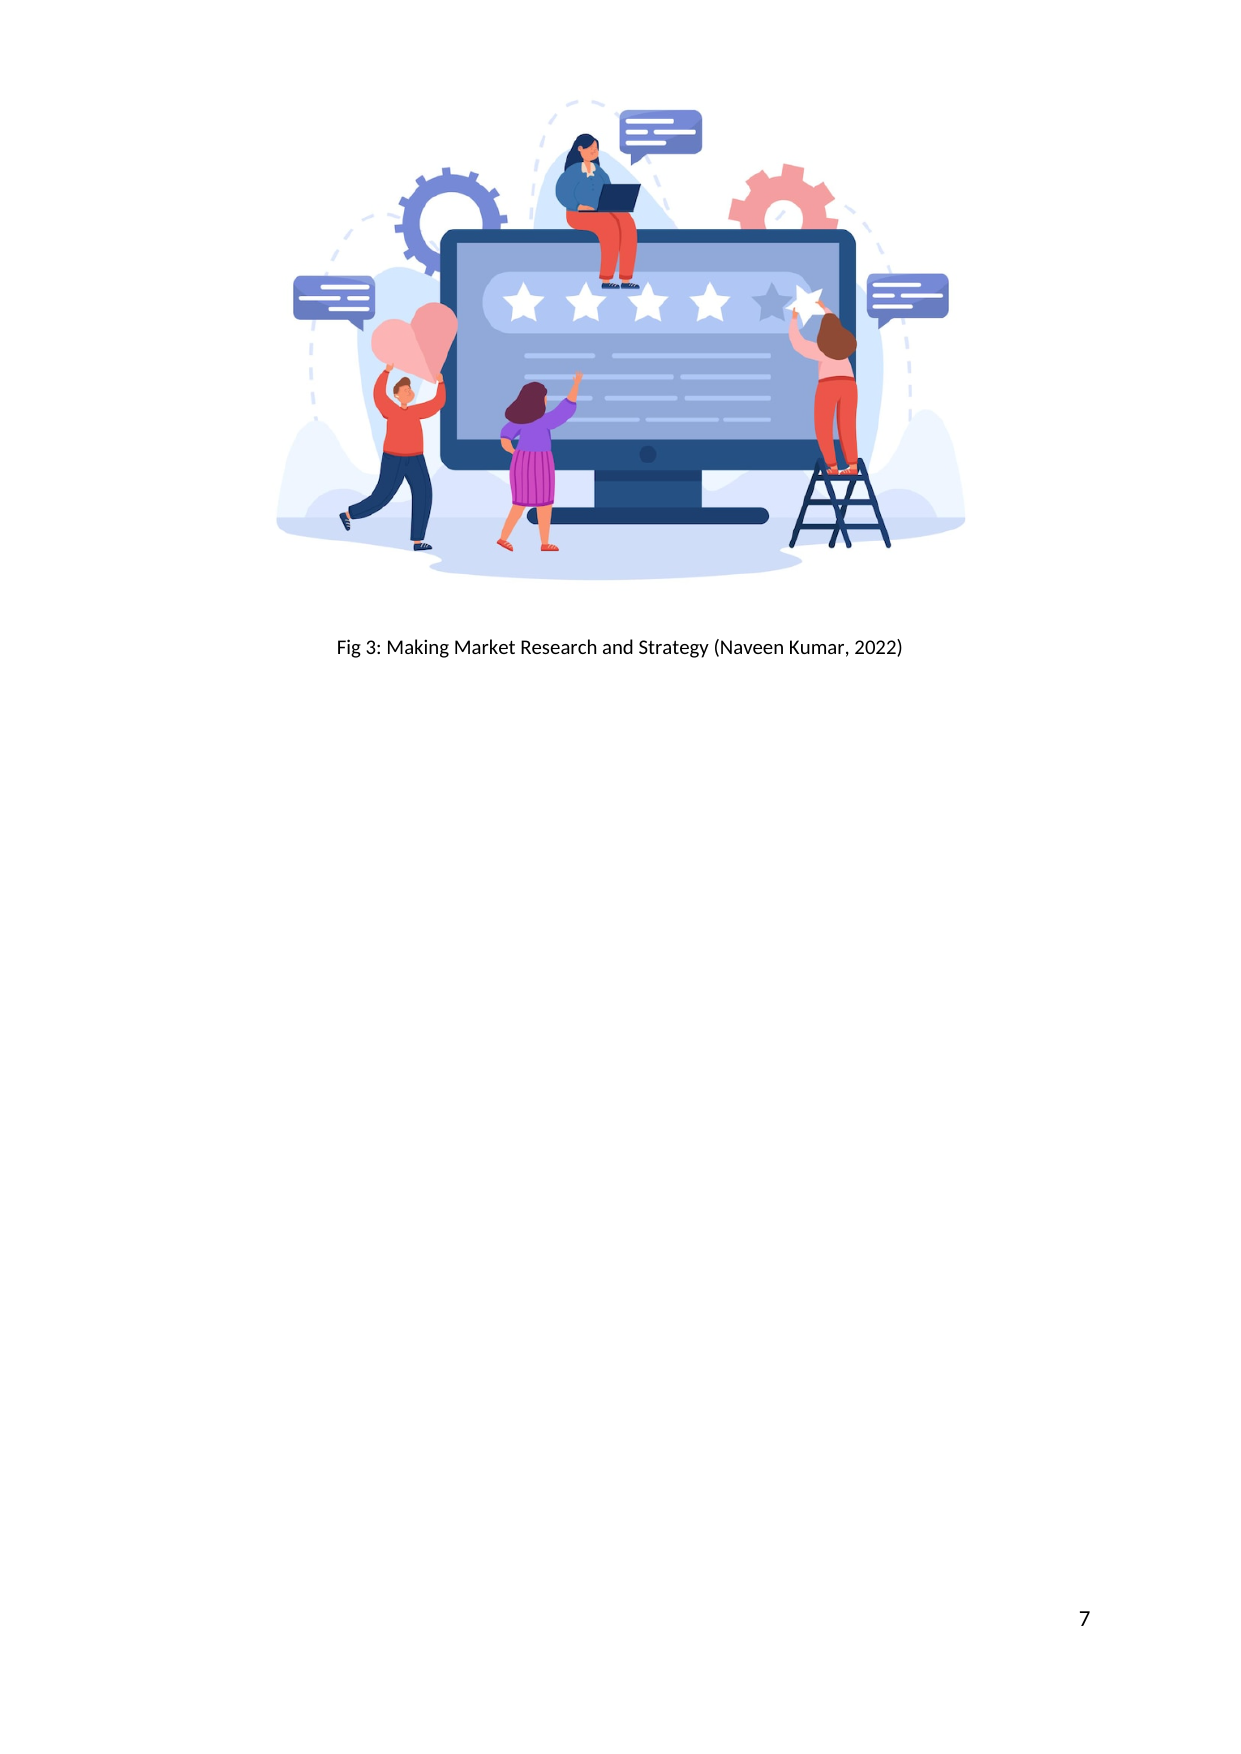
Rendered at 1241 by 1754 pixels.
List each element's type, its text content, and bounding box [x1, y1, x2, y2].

text Fig 3: Making Market Research and Strategy (Naveen Kumar, 2022) [150, 634, 1090, 659]
